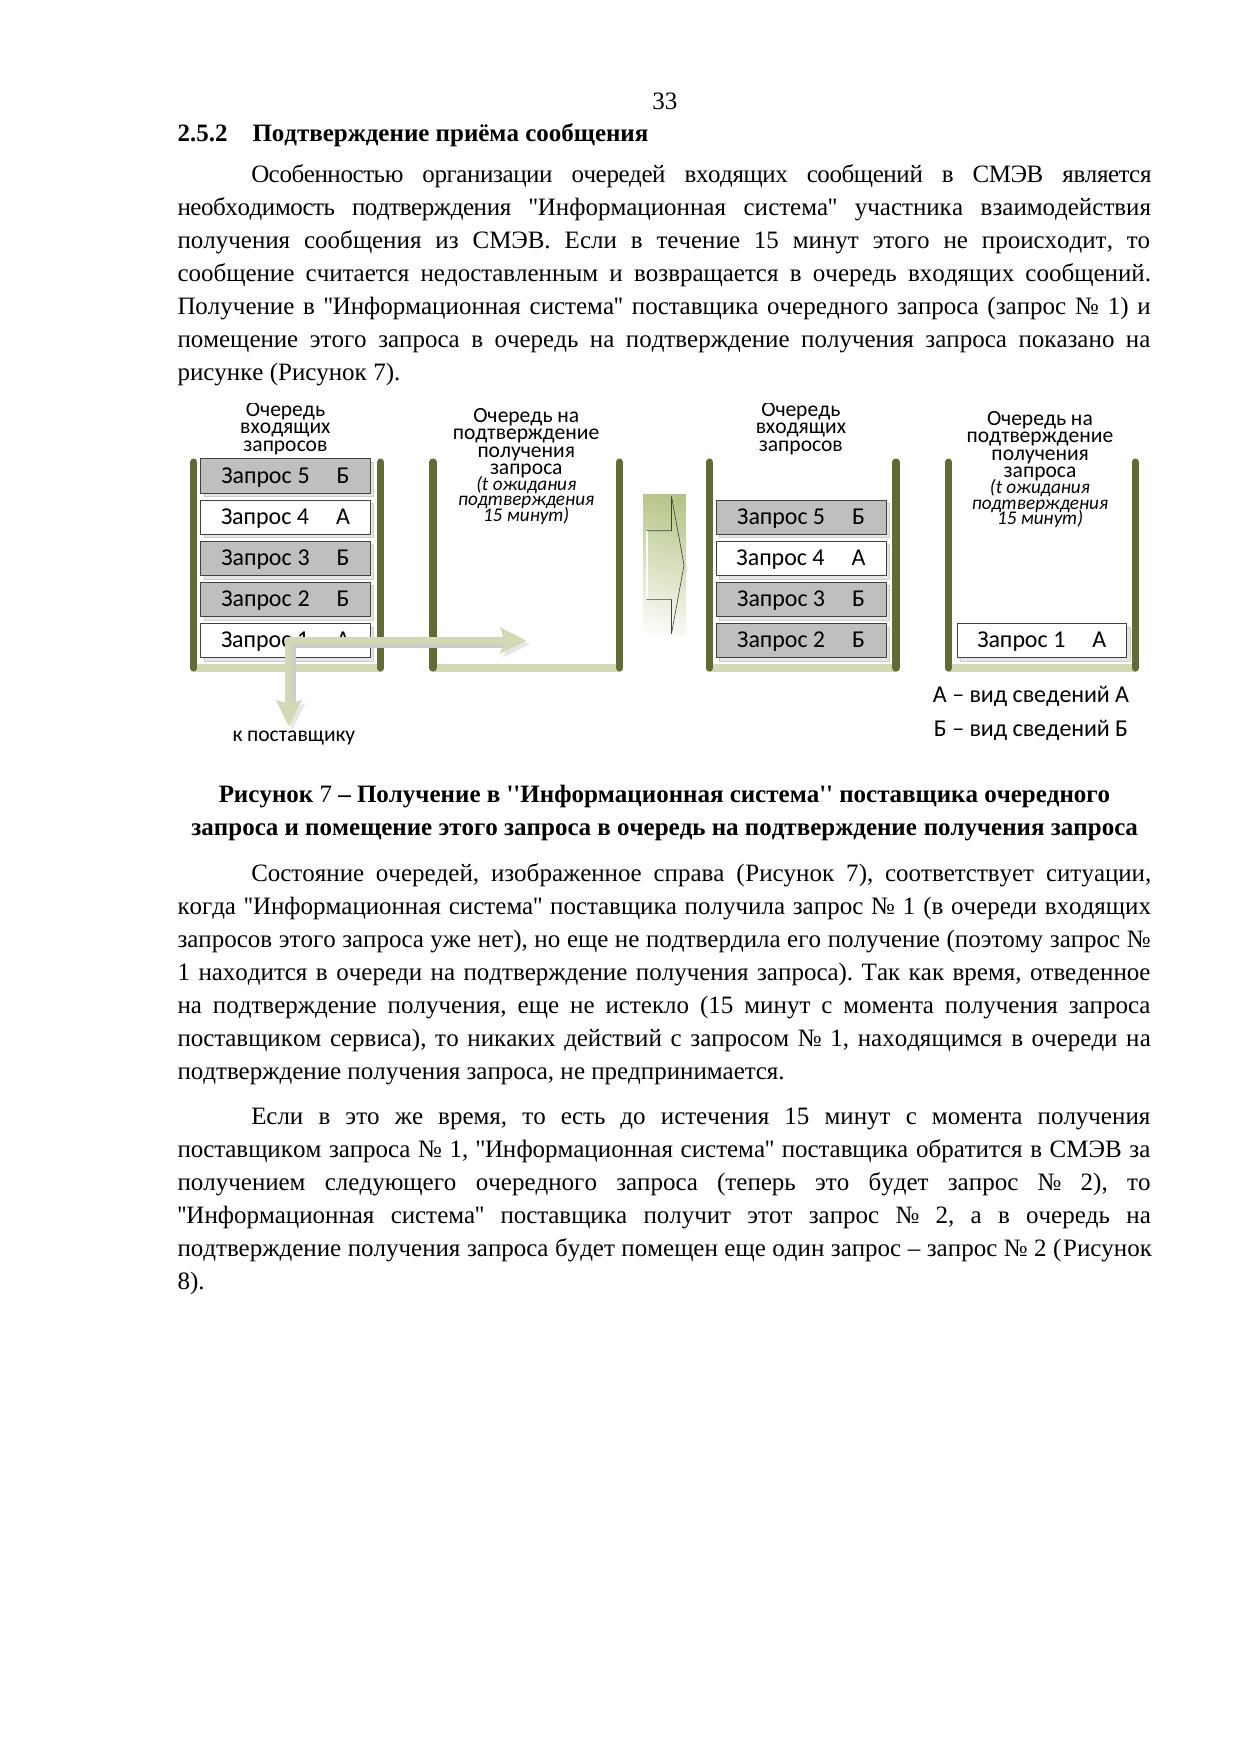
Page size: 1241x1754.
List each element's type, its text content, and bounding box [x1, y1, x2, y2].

text Рисунок 7 – Получение в ''Информационная система'' поставщика очередного запроса и помещение этого запроса в очередь на подтверждение получения запроса [177, 779, 1152, 841]
text Состояние очередей, изображенное справа (Рисунок 7)7777, соответствует ситуации, когда ''Информационная система'' поставщика получила запрос № 1 (в очереди входящих запросов этого запроса уже нет), но еще не подтвердила его получение (поэтому запрос № 1 находится в очереди на подтверждение получения запроса). Так как время, отведенное на подтверждение получения, еще не истекло (15 минут с момента получения запроса поставщиком сервиса), то никаких действий с запросом № 1, находящимся в очереди на подтверждение получения запроса, не предпринимается. [177, 858, 1152, 1084]
subtitle Подтверждение приёма сообщения [177, 118, 1152, 147]
text Если в это же время, то есть до истечения 15 минут с момента получения поставщиком запроса № 1, ''Информационная система'' поставщика обратится в СМЭВ за получением следующего очередного запроса (теперь это будет запрос № 2), то ''Информационная система'' поставщика получит этот запрос № 2, а в очередь на подтверждение получения запроса будет помещен еще один запрос – запрос № 2 (Рисунок 8). [177, 1101, 1152, 1295]
text Особенностью организации очередей входящих сообщений в СМЭВ является необходимость подтверждения ''Информационная система'' участника взаимодействия получения сообщения из СМЭВ. Если в течение 15 минут этого не происходит, то сообщение считается недоставленным и возвращается в очередь входящих сообщений. Получение в ''Информационная система'' поставщика очередного запроса (запрос № 1) и помещение этого запроса в очередь на подтверждение получения запроса показано на рисунке (Рисунок 7777). [177, 159, 1152, 386]
